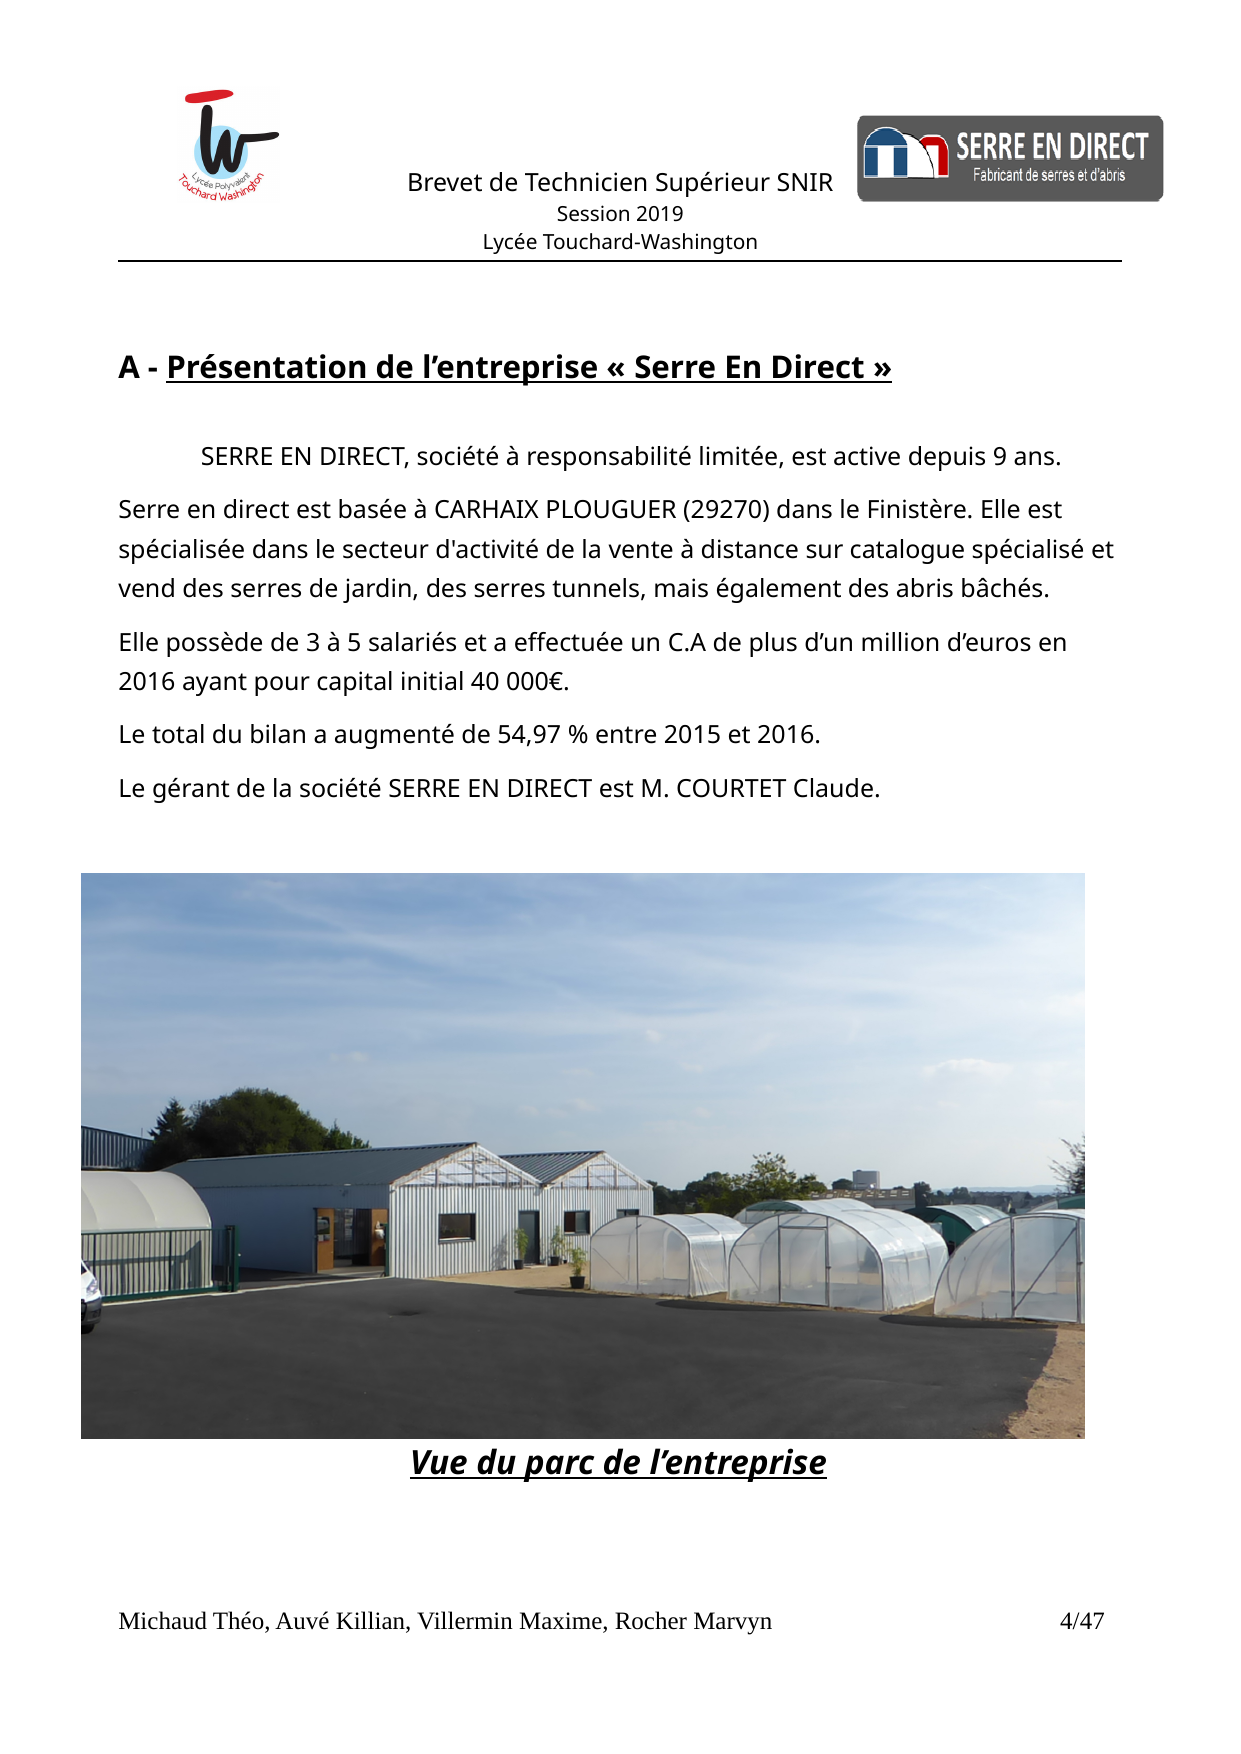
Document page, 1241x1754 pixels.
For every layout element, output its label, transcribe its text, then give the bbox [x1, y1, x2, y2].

text Le gérant de la société SERRE EN DIRECT est M. COURTET Claude. [118, 771, 1122, 805]
picture [852, 113, 1167, 206]
text SERRE EN DIRECT, société à responsabilité limitée, est active depuis 9 ans. [118, 438, 1122, 472]
text Elle possède de 3 à 5 salariés et a effectuée un C.A de plus d’un million d’euros en 2016 ayant pour capital initial 40 000€. [118, 624, 1122, 697]
text Vue du parc de l’entreprise [118, 908, 1122, 1484]
picture [176, 86, 281, 203]
picture [81, 873, 1085, 1439]
text Serre en direct est basée à CARHAIX PLOUGUER (29270) dans le Finistère. Elle est spécialisée dans le secteur d'activité de la vente à distance sur catalogue spécialisé et vend des serres de jardin, des serres tunnels, mais également des abris bâchés. [118, 492, 1122, 604]
subtitle A - Présentation de l’entreprise « Serre En Direct » [118, 345, 1122, 387]
text Le total du bilan a augmenté de 54,97 % entre 2015 et 2016. [118, 717, 1122, 751]
